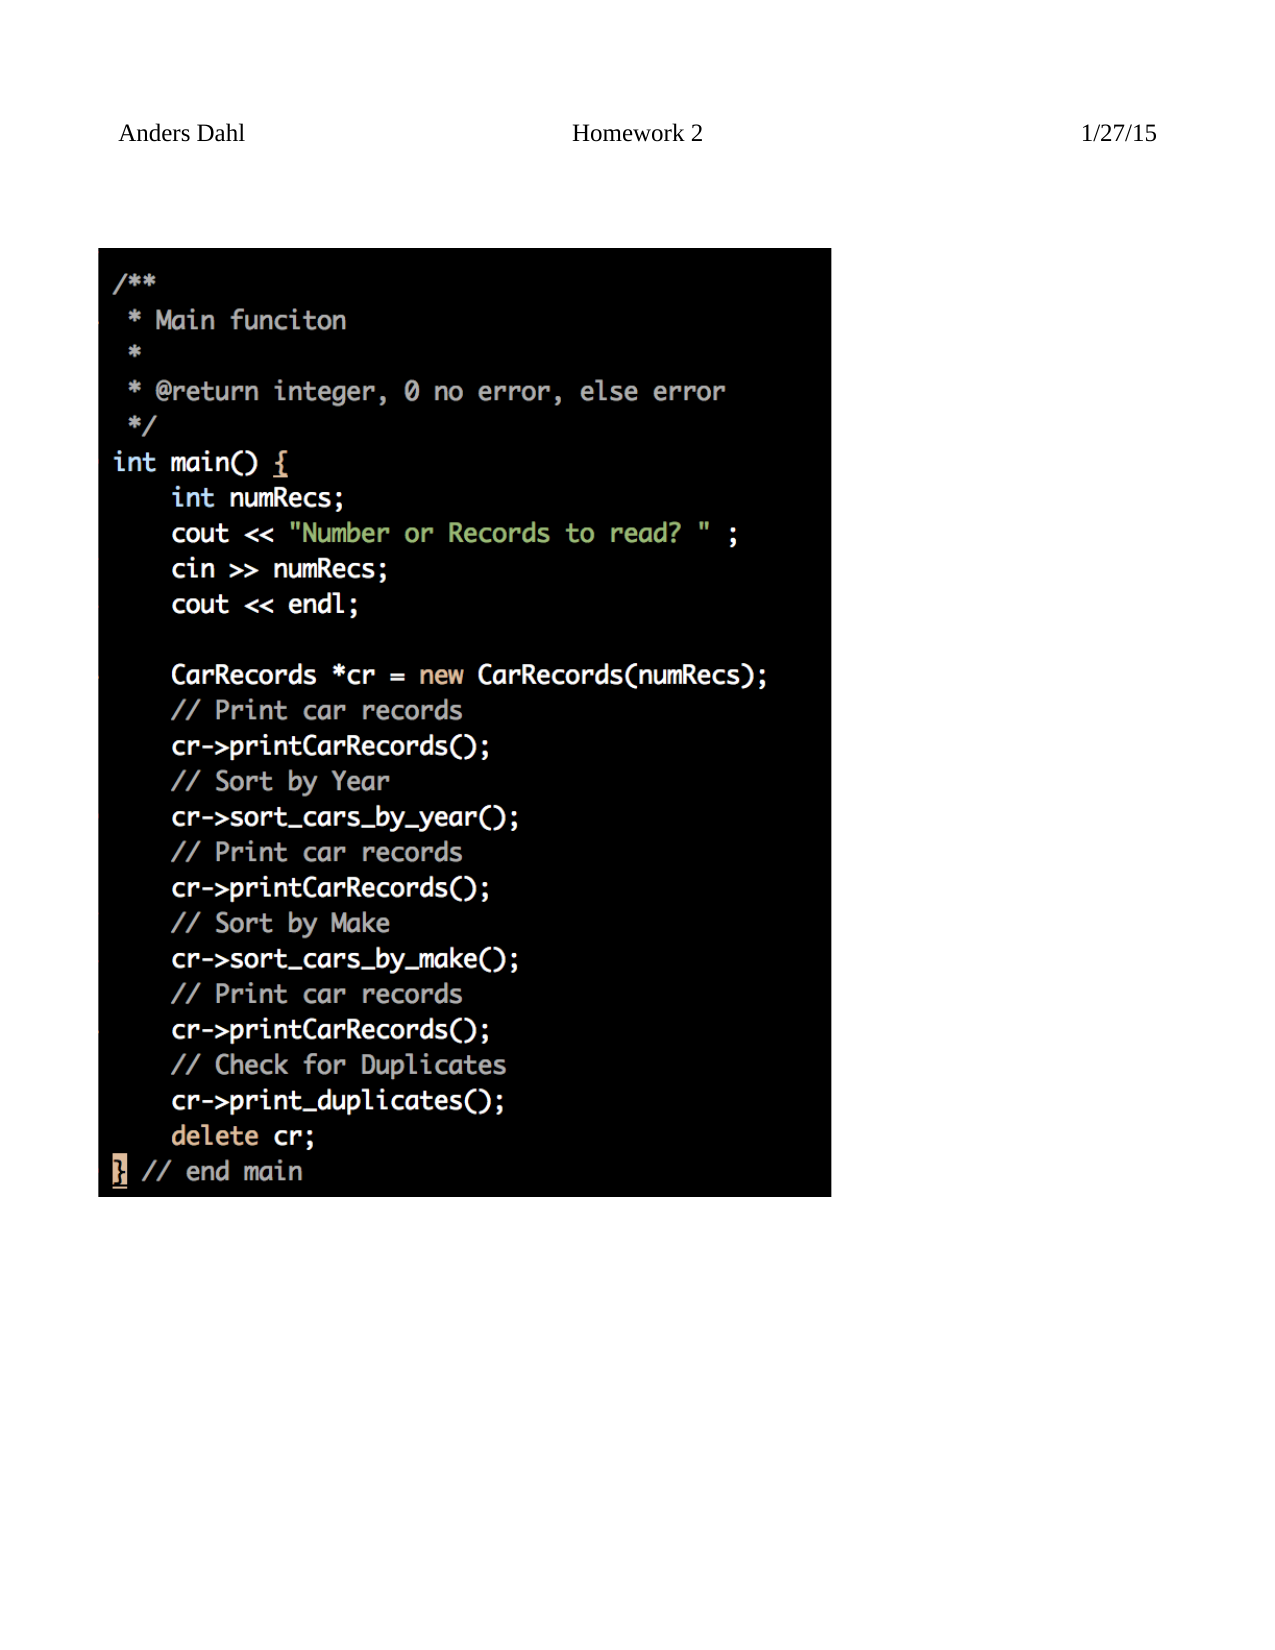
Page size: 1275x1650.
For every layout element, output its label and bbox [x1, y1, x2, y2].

picture [98, 248, 832, 1197]
